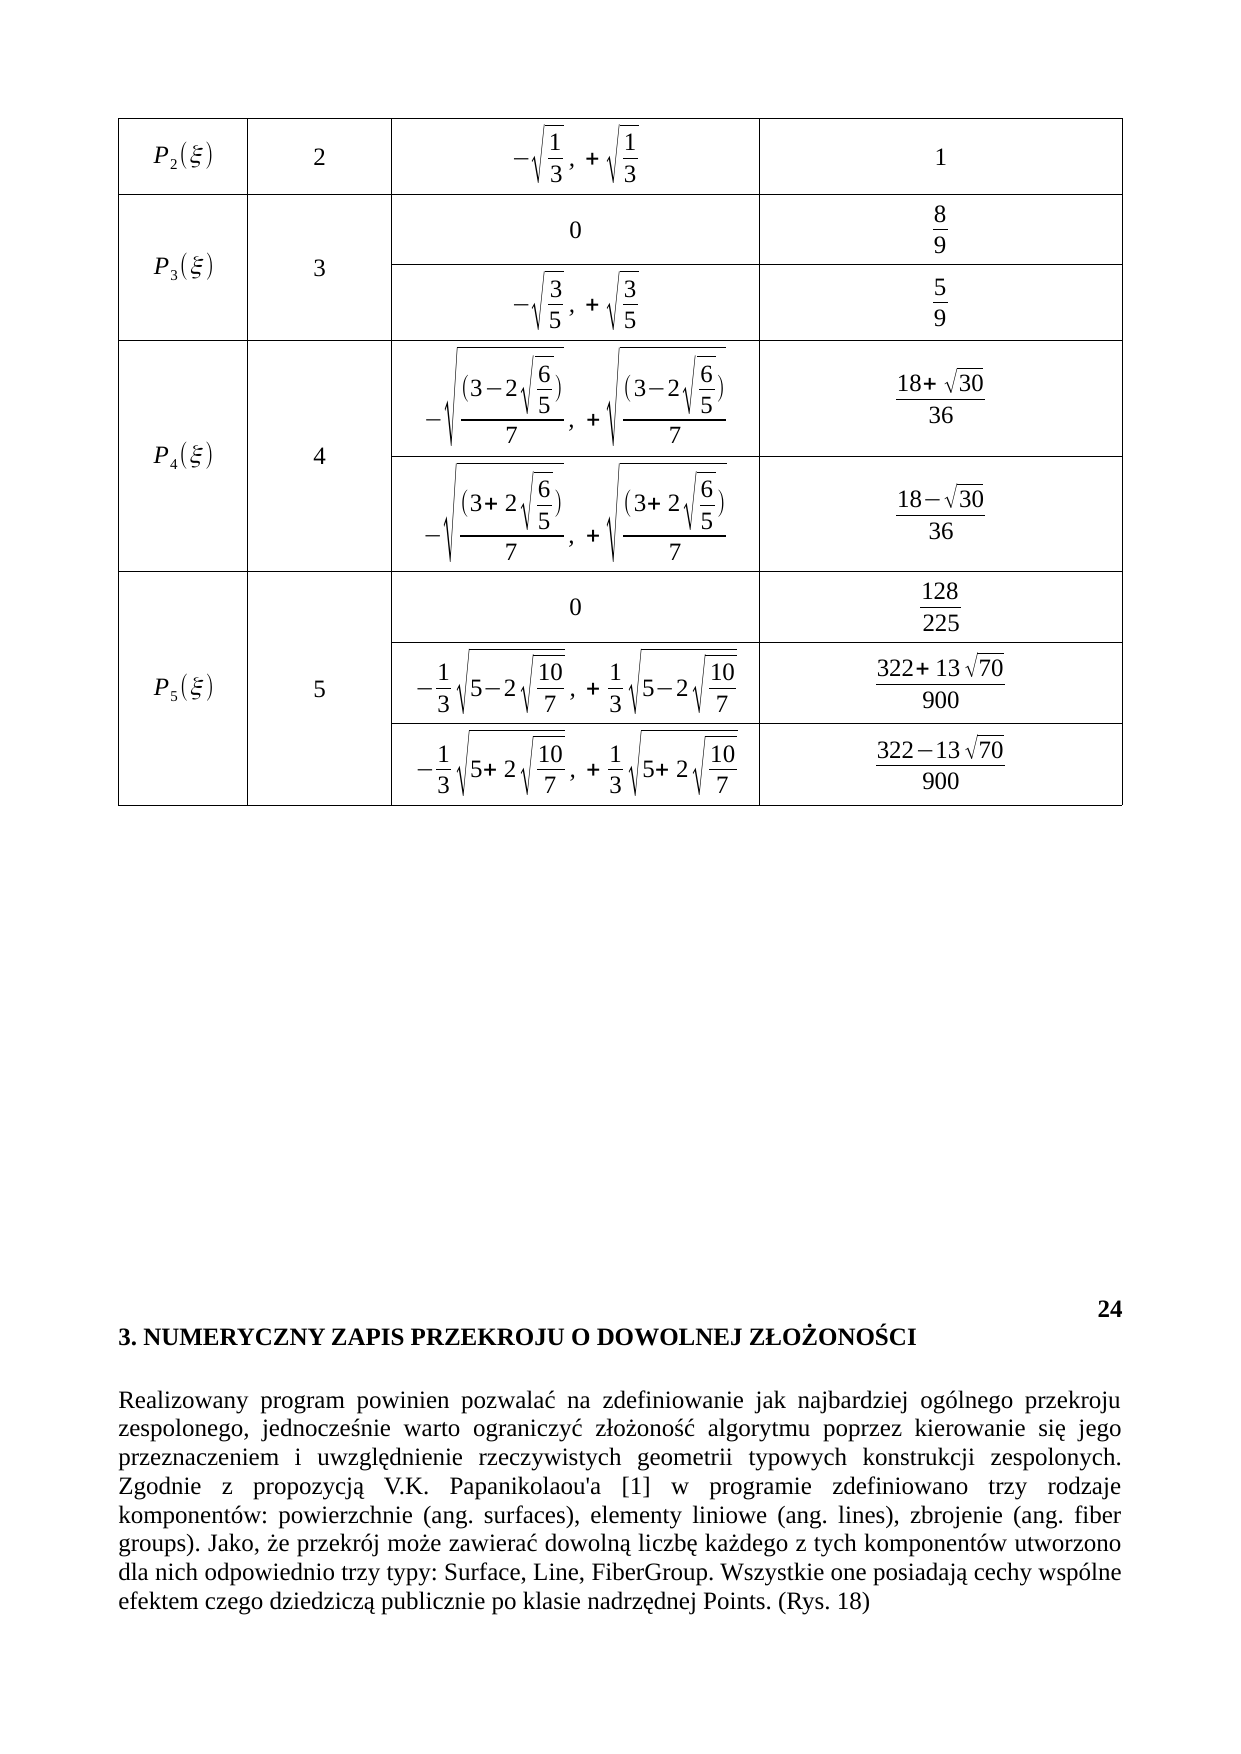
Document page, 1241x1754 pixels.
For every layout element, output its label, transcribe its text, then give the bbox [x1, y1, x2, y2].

table_cell [392, 341, 759, 456]
table_cell [119, 341, 247, 571]
table_cell [760, 572, 1122, 642]
table_cell [760, 724, 1122, 805]
table_cell [119, 195, 247, 340]
table_cell [392, 265, 759, 340]
list 24 [118, 1294, 1122, 1322]
table_cell [760, 457, 1122, 571]
table_cell 4 [248, 341, 391, 571]
table_cell 0 [392, 572, 759, 642]
table_cell [119, 119, 247, 194]
table_cell 5 [248, 572, 391, 805]
table_cell [392, 643, 759, 723]
table_cell [760, 341, 1122, 456]
list 3. NUMERYCZNY ZAPIS PRZEKROJU O DOWOLNEJ ZŁOŻONOŚCI [118, 1322, 1122, 1351]
table_cell [760, 265, 1122, 340]
table_cell [760, 643, 1122, 723]
table_cell 3 [248, 195, 391, 340]
table_cell [392, 457, 759, 571]
text Realizowany program powinien pozwalać na zdefiniowanie jak najbardziej ogólnego przekroju zespolonego, jednocześnie warto ograniczyć złożoność algorytmu poprzez kierowanie się jego przeznaczeniem i uwzględnienie rzeczywistych geometrii typowych konstrukcji zespolonych. Zgodnie z propozycją V.K. Papanikolaou'a [1] w programie zdefiniowano trzy rodzaje komponentów: powierzchnie (ang. surfaces), elementy liniowe (ang. lines), zbrojenie (ang. fiber groups). Jako, że przekrój może zawierać dowolną liczbę każdego z tych komponentów utworzono dla nich odpowiednio trzy typy: Surface, Line, FiberGroup. Wszystkie one posiadają cechy wspólne efektem czego dziedziczą publicznie po klasie nadrzędnej Points. (Rys. 18) [118, 1385, 1122, 1615]
table_cell [119, 572, 247, 805]
table_cell 1 [760, 119, 1122, 194]
table_cell 2 [248, 119, 391, 194]
table_cell [392, 119, 759, 194]
table_cell [392, 724, 759, 805]
table_cell [760, 195, 1122, 264]
table_cell 0 [392, 195, 759, 264]
